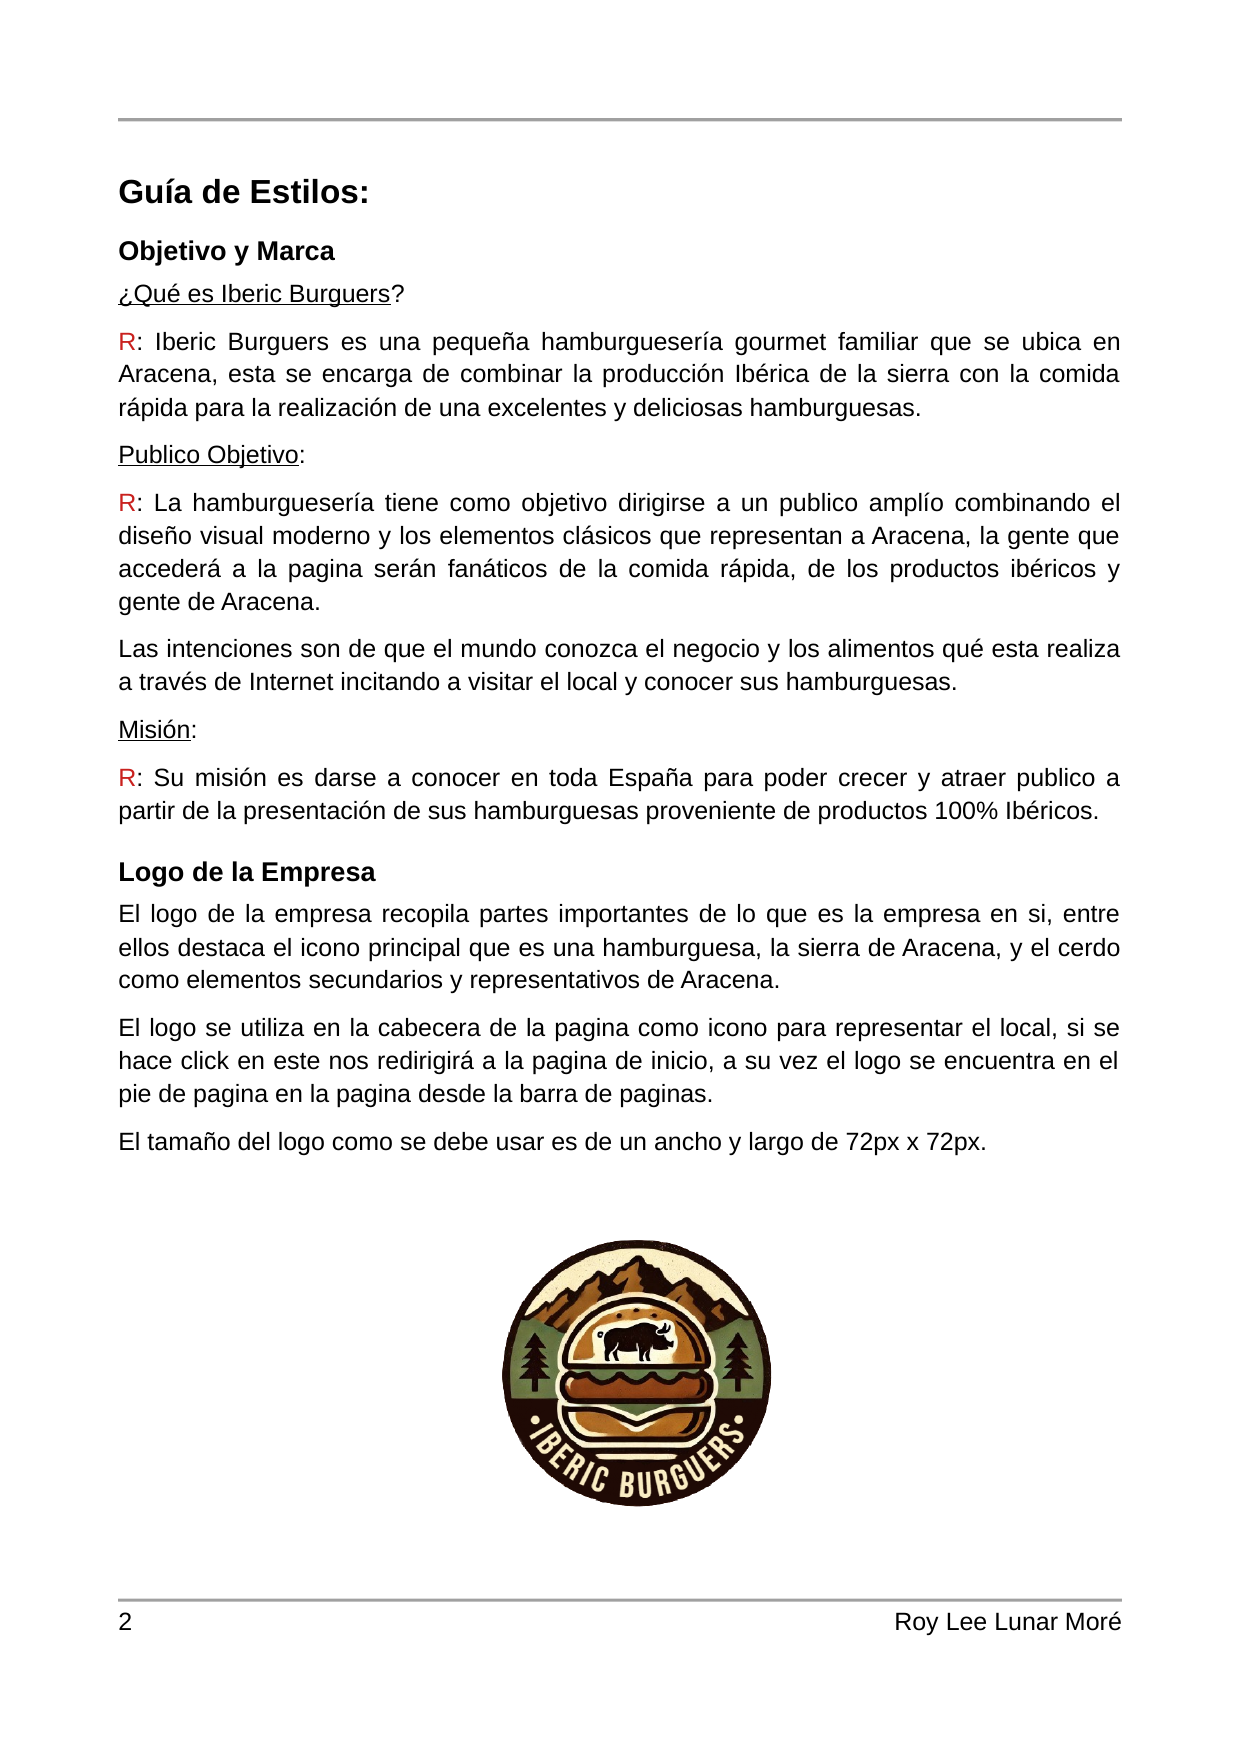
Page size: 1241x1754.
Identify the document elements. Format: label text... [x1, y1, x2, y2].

text Las intenciones son de que el mundo conozca el negocio y los alimentos qué esta realiza a través de Internet incitando a visitar el local y conocer sus hamburguesas. [118, 634, 1122, 696]
text R: Su misión es darse a conocer en toda España para poder crecer y atraer publico a partir de la presentación de sus hamburguesas proveniente de productos 100% Ibéricos. [118, 763, 1122, 824]
text R: Iberic Burguers es una pequeña hamburguesería gourmet familiar que se ubica en Aracena, esta se encarga de combinar la producción Ibérica de la sierra con la comida rápida para la realización de una excelentes y deliciosas hamburguesas. [118, 326, 1122, 421]
text Misión: [118, 715, 1122, 744]
text El logo de la empresa recopila partes importantes de lo que es la empresa en si, entre ellos destaca el icono principal que es una hamburguesa, la sierra de Aracena, y el cerdo como elementos secundarios y representativos de Aracena. [118, 899, 1122, 994]
text ¿Qué es Iberic Burguers? [118, 279, 1122, 308]
text El logo se utiliza en la cabecera de la pagina como icono para representar el local, si se hace click en este nos redirigirá a la pagina de inicio, a su vez el logo se encuentra en el pie de pagina en la pagina desde la barra de paginas. [118, 1013, 1122, 1108]
text R: La hamburguesería tiene como objetivo dirigirse a un publico amplío combinando el diseño visual moderno y los elementos clásicos que representan a Aracena, la gente que accederá a la pagina serán fanáticos de la comida rápida, de los productos ibéricos y gente de Aracena. [118, 488, 1122, 616]
text Publico Objetivo: [118, 440, 1122, 469]
subtitle Logo de la Empresa [118, 856, 1122, 887]
subtitle Guía de Estilos: [118, 172, 1122, 210]
text El tamaño del logo como se debe usar es de un ancho y largo de 72px x 72px. [118, 1127, 1122, 1156]
picture [464, 1201, 809, 1545]
subtitle Objetivo y Marca [118, 235, 1122, 266]
